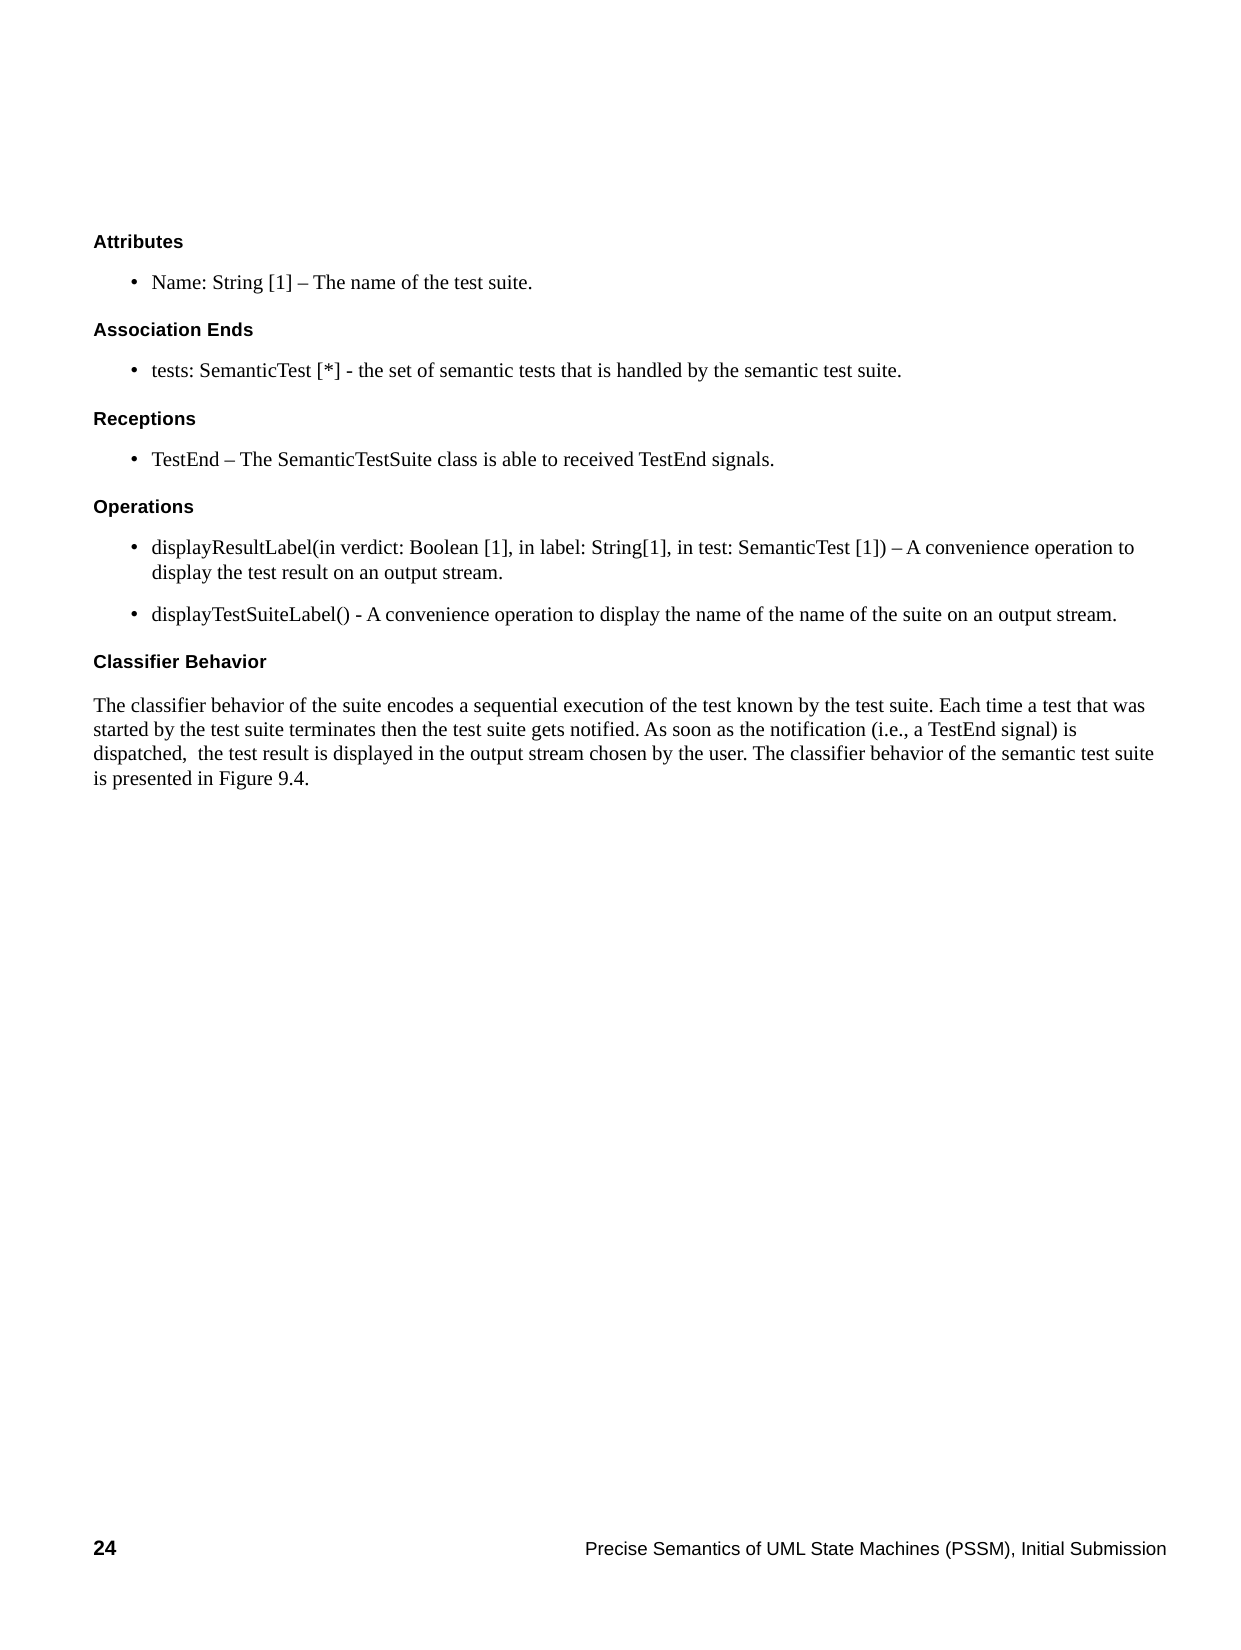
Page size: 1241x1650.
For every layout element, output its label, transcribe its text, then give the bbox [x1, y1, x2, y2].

list displayResultLabel(in verdict: Boolean [1], in label: String[1], in test: SemanticTest [1]) – A convenience operation to display the test result on an output stream. [131, 534, 1164, 584]
list tests: SemanticTest [*] - the set of semantic tests that is handled by the semantic test suite. [131, 357, 1164, 382]
subtitle Association Ends [93, 319, 1164, 341]
list TestEnd – The SemanticTestSuite class is able to received TestEnd signals. [131, 446, 1164, 471]
subtitle Attributes [93, 231, 1164, 253]
list Name: String [1] – The name of the test suite. [131, 269, 1164, 294]
text The classifier behavior of the suite encodes a sequential execution of the test known by the test suite. Each time a test that was started by the test suite terminates then the test suite gets notified. As soon as the notification (i.e., a TestEnd signal) is dispatched, the test result is displayed in the output stream chosen by the user. The classifier behavior of the semantic test suite is presented in Figure 9.4. [93, 693, 1164, 789]
subtitle Operations [93, 496, 1164, 517]
subtitle Receptions [93, 407, 1164, 429]
list displayTestSuiteLabel() - A convenience operation to display the name of the name of the suite on an output stream. [131, 601, 1164, 626]
subtitle Classifier Behavior [93, 651, 1164, 672]
